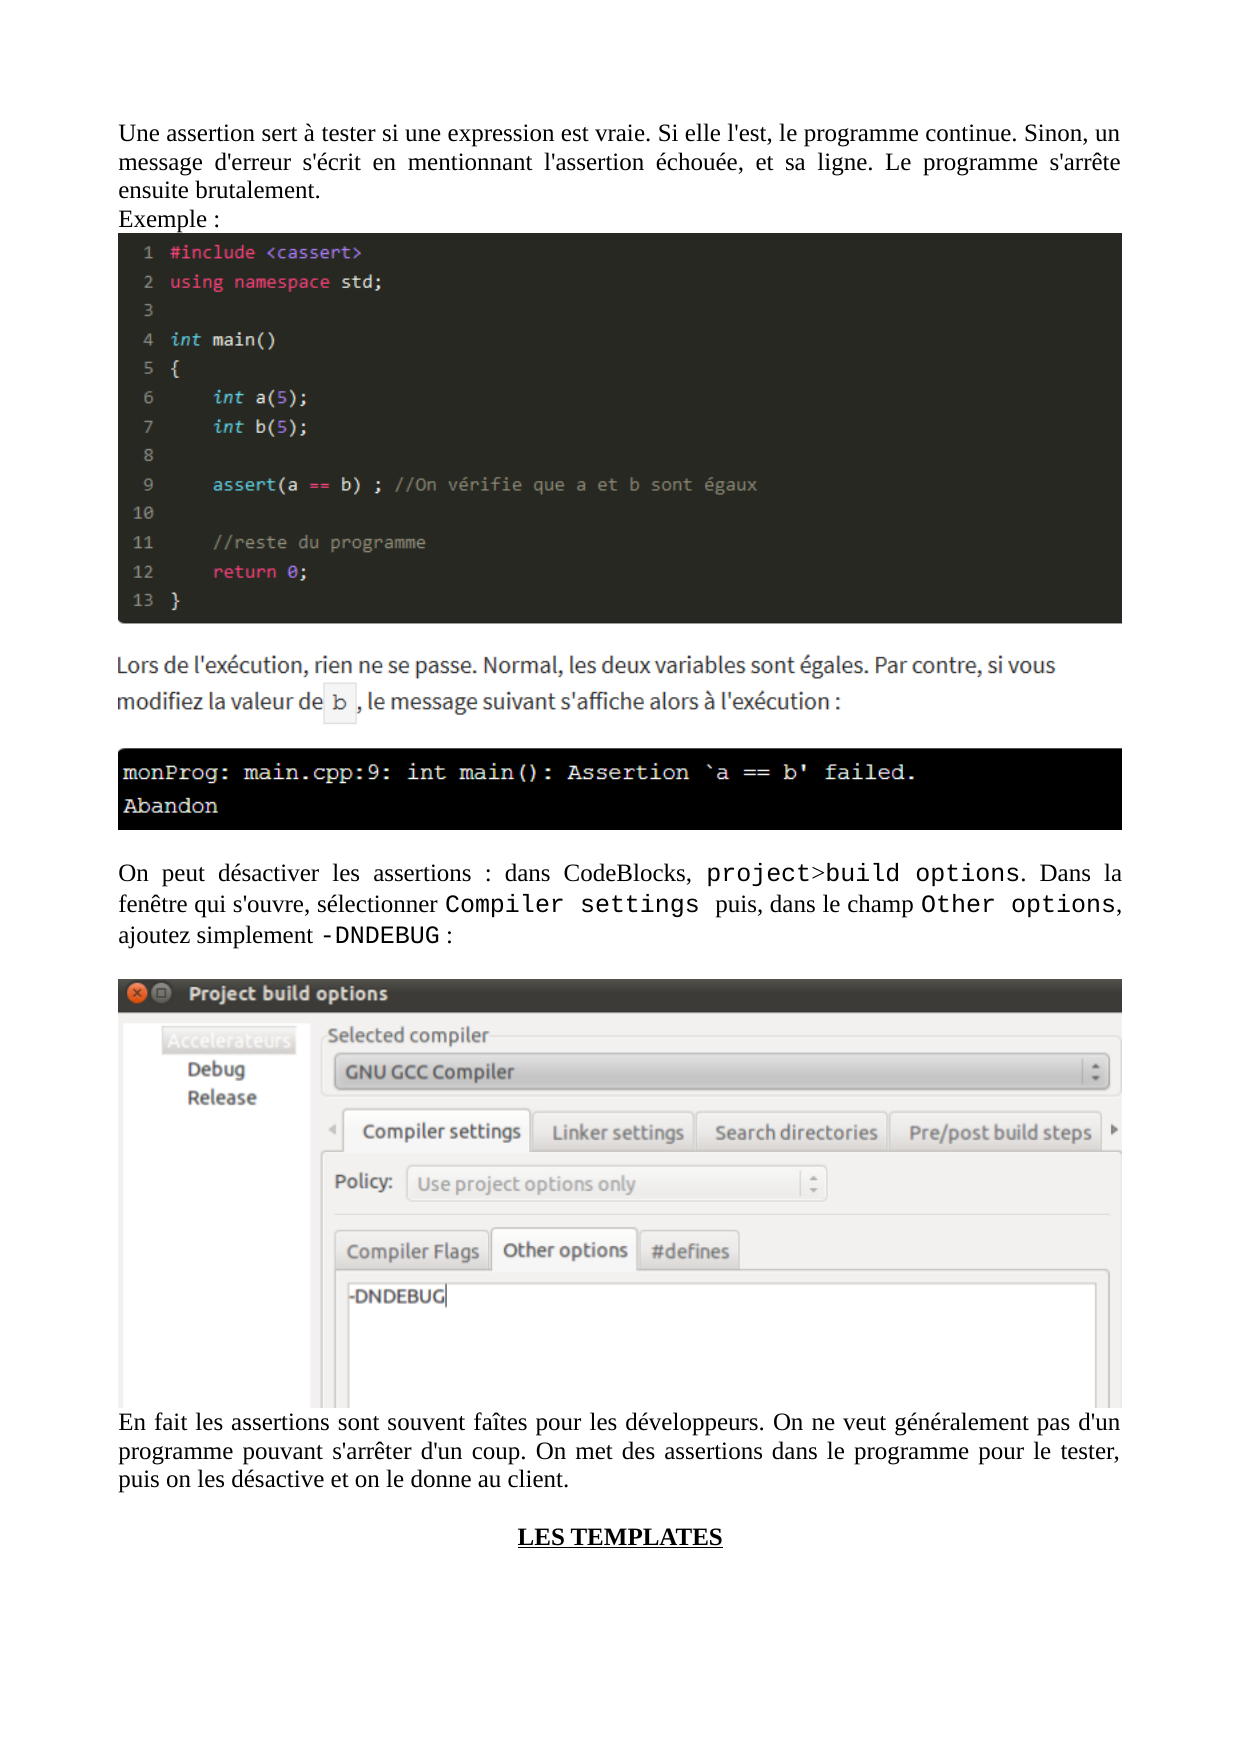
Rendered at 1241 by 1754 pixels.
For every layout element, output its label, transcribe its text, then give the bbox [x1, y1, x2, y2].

text En fait les assertions sont souvent faîtes pour les développeurs. On ne veut généralement pas d'un programme pouvant s'arrêter d'un coup. On met des assertions dans le programme pour le tester, puis on les désactive et on le donne au client. [118, 1408, 1122, 1493]
text On peut désactiver les assertions : dans CodeBlocks, project>build options. Dans la fenêtre qui s'ouvre, sélectionner Compiler settings puis, dans le champ Other options, ajoutez simplement -DNDEBUG : [118, 858, 1122, 951]
text Exemple : [118, 204, 1122, 233]
text LES TEMPLATES [118, 1522, 1122, 1551]
text Une assertion sert à tester si une expression est vraie. Si elle l'est, le programme continue. Sinon, un message d'erreur s'écrit en mentionnant l'assertion échouée, et sa ligne. Le programme s'arrête ensuite brutalement. [118, 118, 1122, 204]
